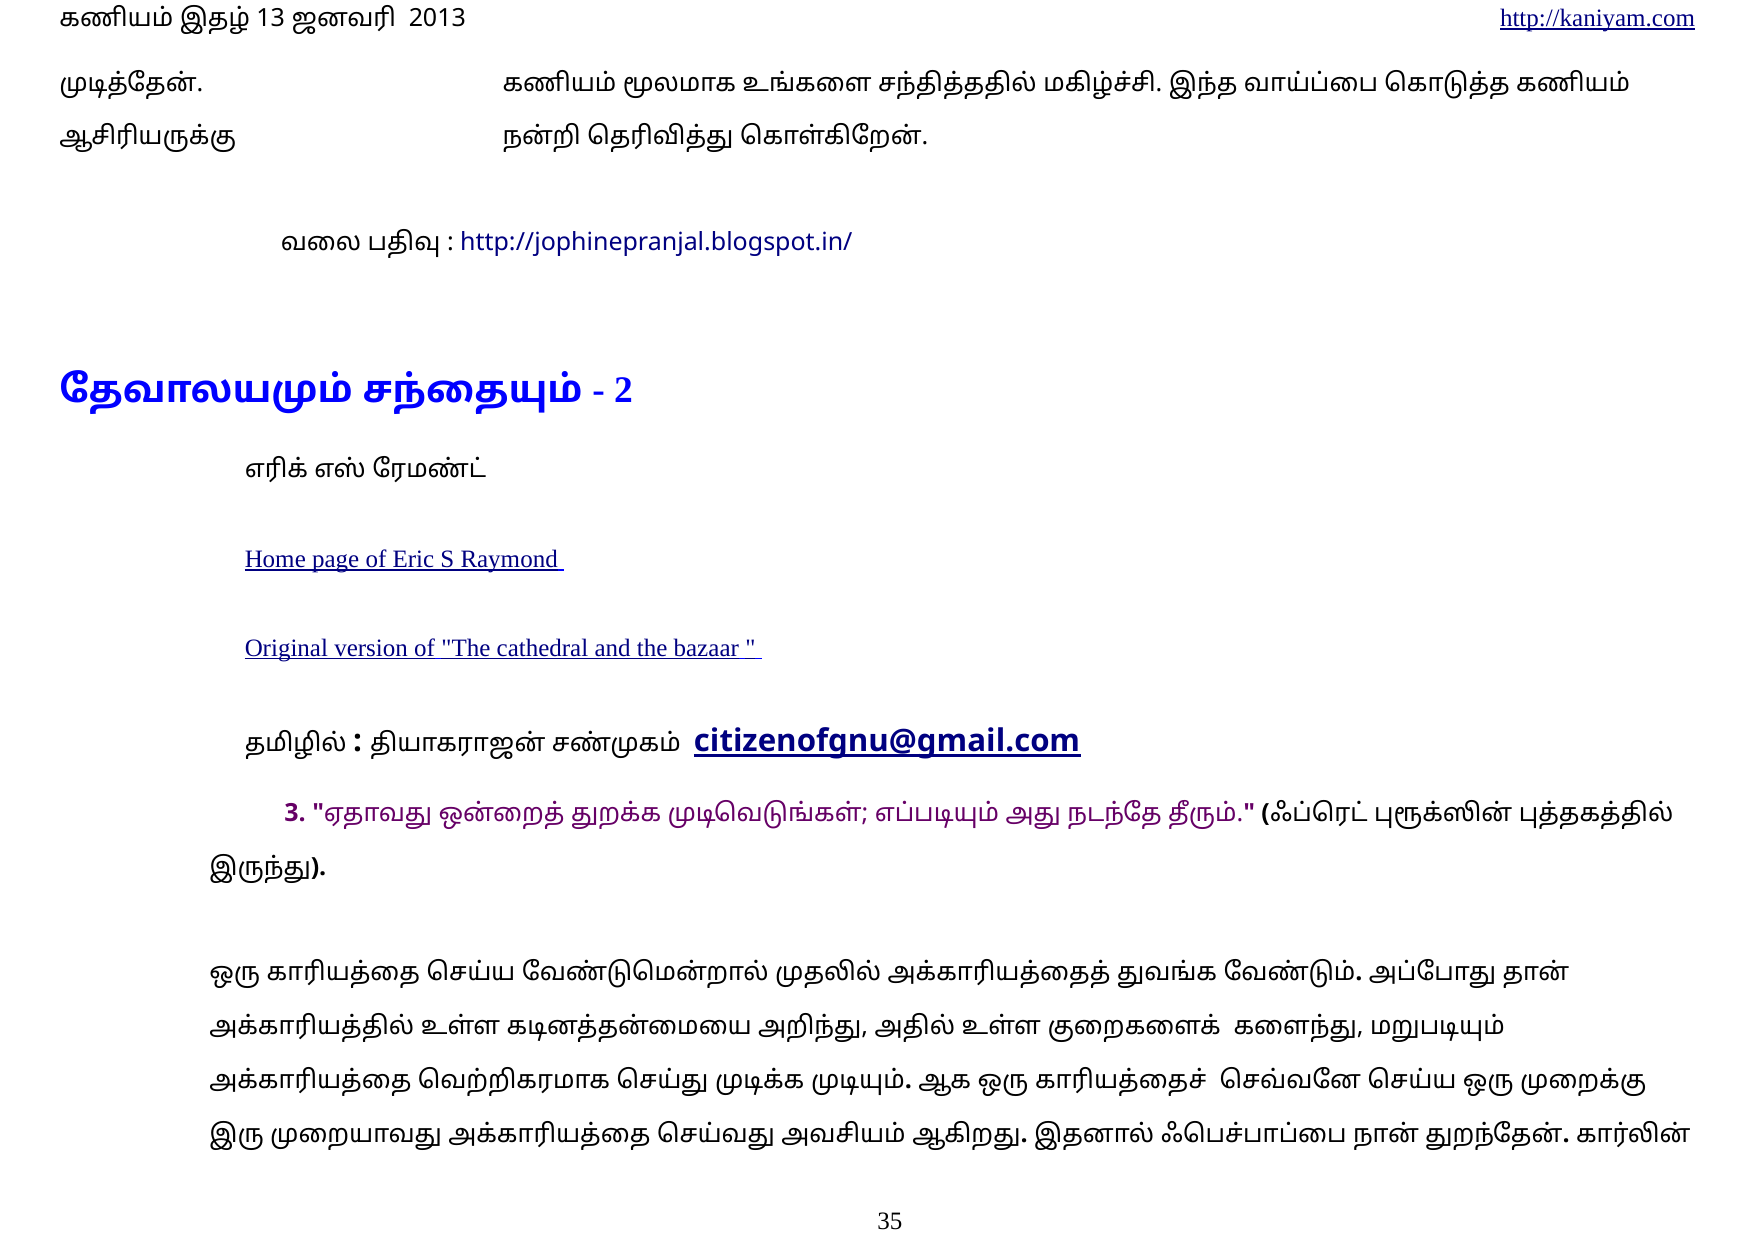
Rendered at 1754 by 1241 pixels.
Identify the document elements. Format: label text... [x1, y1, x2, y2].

text 3. "ஏதாவது ஒன்றைத் துறக்க முடிவெடுங்கள்; எப்படியும் அது நடந்தே தீரும்." (ஃப்ரெட் புரூக்ஸின் புத்தகத்தில் இருந்து). ஒரு காரியத்தை செய்ய வேண்டுமென்றால் முதலில் அக்காரியத்தைத் துவங்க வேண்டும். அப்போது தான் அக்காரியத்தில் உள்ள கடினத்தன்மையை அறிந்து, அதில் உள்ள குறைகளைக் களைந்து, மறுபடியும் அக்காரியத்தை வெற்றிகரமாக செய்து முடிக்க முடியும். ஆக ஒரு காரியத்தைச் செவ்வனே செய்ய ஒரு முறைக்கு இரு முறையாவது அக்காரியத்தை செய்வது அவசியம் ஆகிறது. இதனால் ஃபெச்பாப்பை நான் துறந்தேன். கார்லின் [209, 795, 1695, 1152]
text தமிழில் : தியாகராஜன் சண்முகம் citizenofgnu@gmail.com [176, 718, 1695, 761]
text Home page of Eric S Raymond [176, 541, 1695, 575]
subtitle தேவாலயமும் சந்தையும் - 2 [59, 367, 1695, 417]
text Original version of "HYPERLINK "http://web.archive.org/web/20060622233414/http://www.catb.org/~esr/writings/cathedral-bazaar/"The cathedral and the bazaar " [176, 629, 1695, 664]
text எரிக் எஸ் ரேமண்ட் [176, 455, 1695, 487]
text முடித்தேன். கணியம் மூலமாக உங்களை சந்தித்ததில் மகிழ்ச்சி. இந்த வாய்ப்பை கொடுத்த கணியம் ஆசிரியருக்கு நன்றி தெரிவித்து கொள்கிறேன். [59, 64, 1695, 154]
text வலை பதிவு : http://jophinepranjal.blogspot.in/ [59, 224, 1695, 260]
